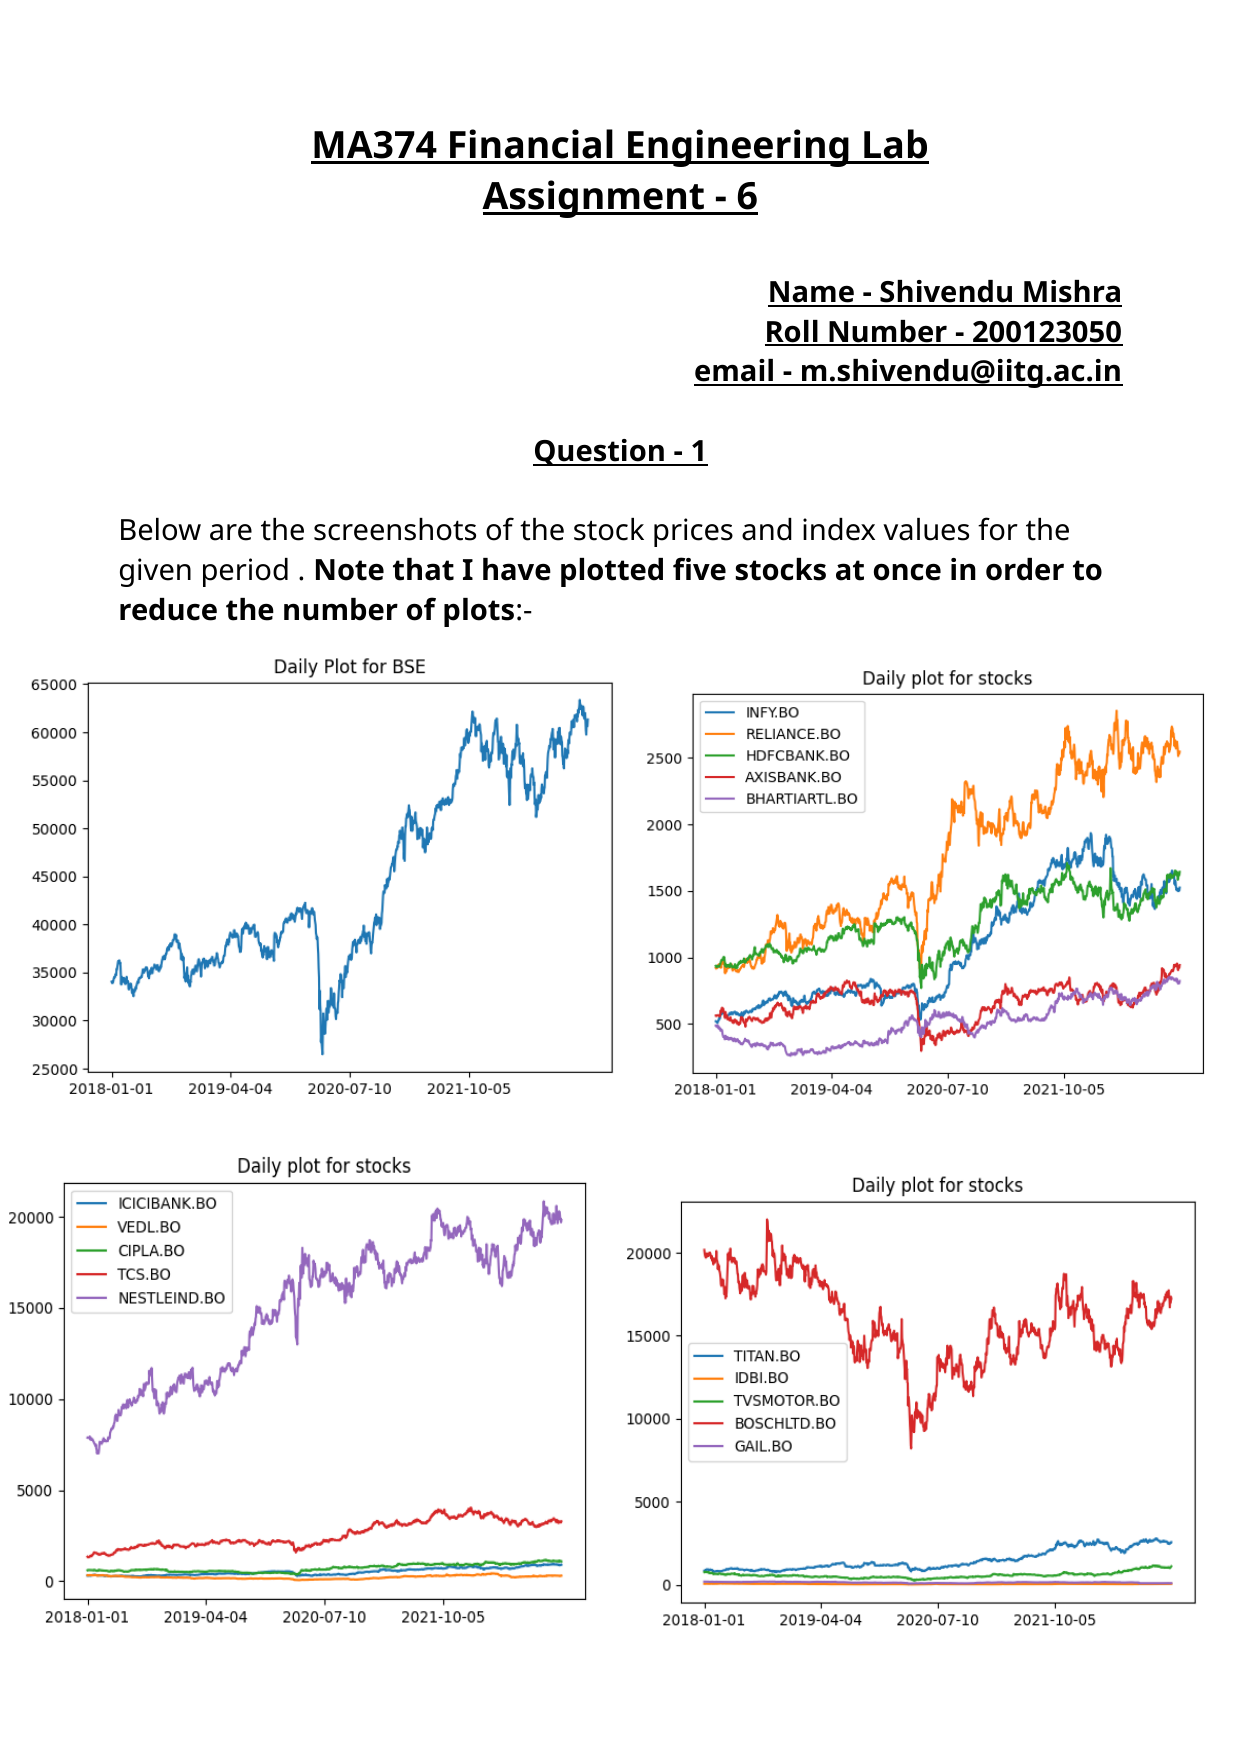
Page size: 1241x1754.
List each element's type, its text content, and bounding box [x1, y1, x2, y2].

text Roll Number - 200123050 [118, 311, 1122, 351]
text email - m.shivendu@iitg.ac.in [118, 351, 1122, 390]
text Below are the screenshots of the stock prices and index values for the given period . Note that I have plotted five stocks at once in order to reduce the number of plots:- [118, 509, 1122, 628]
picture [17, 650, 1240, 1114]
text Name - Shivendu Mishra [118, 271, 1122, 311]
text Assignment - 6 [118, 169, 1122, 220]
text Question - 1 [118, 430, 1122, 470]
picture [6, 1148, 1233, 1646]
text MA374 Financial Engineering Lab [118, 118, 1122, 169]
